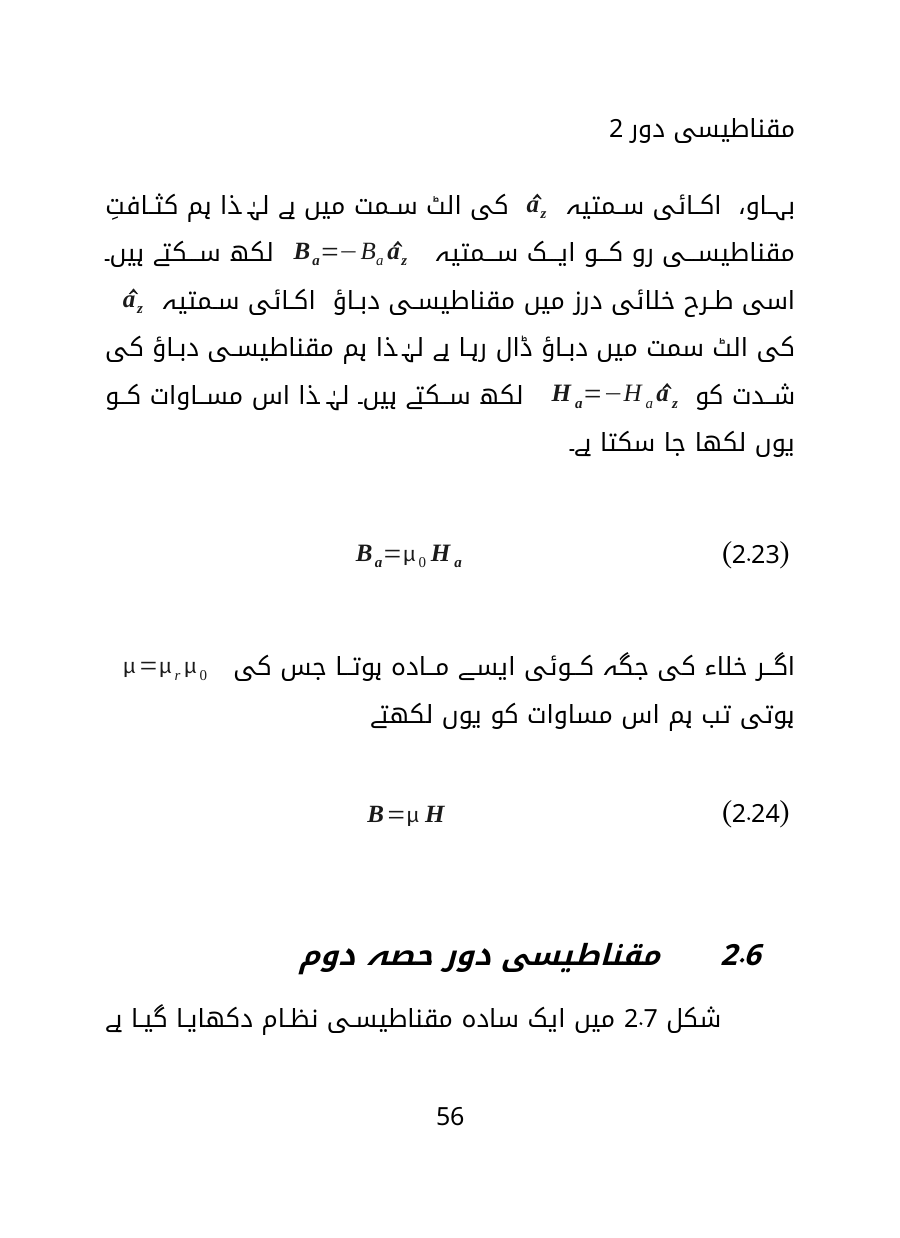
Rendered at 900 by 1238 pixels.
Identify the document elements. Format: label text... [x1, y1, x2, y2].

table_header (2.23) [702, 526, 795, 597]
table_header [105, 785, 697, 856]
table_header (2.24) [697, 785, 795, 856]
text شکل 2.7 میں ایک سادہ مقناطیسی نظام دکھایا گیا ہے جس میں مقناطیسی دباؤ مقناطیسی مرکز میں مقناطیسی رو کو جنم دیتی ہے۔ یہاں مرکز کا رقبہ عمودی تراش ہر جگہ یکساں ہے اور مرکز میں نکتہ دار لکیر کی لمبائیہے۔ مرکز میں مقناطیسی رو کی سمت دائیں ہاتھ کے قانون سے معلوم کی جا سکتی ہے۔ اس قانون کو دو طریقوں سے بیان کیا جا سکتا ہے۔ [105, 996, 795, 1043]
subtitle مقناطیسی دور حصہ دوم [105, 928, 720, 983]
text جہاں متن سے واضح ہو کہ مقناطیسی میدان کی بات ہو رہی ہے وہاں مقناطیسی میدان کی شدت کو میدانی شدت کہا جاتا ہے۔ شکل میں ہم دیکھتے ہیں کہ خلائی درز میں مقناطیسی رو کا بہاو، اکائی سمتیہکی الٹ سمت میں ہے لہٰذا ہم کثافتِ مقناطیسی رو کو ایک سمتیہ لکھ سکتے ہیں۔ اسی طرح خلائی درز میں مقناطیسی دباؤ اکائی سمتیہکی الٹ سمت میں دباؤ ڈال رہا ہے لہٰذا ہم مقناطیسی دباؤ کی شدت کو لکھ سکتے ہیں۔ لہٰذا اس مساوات کو یوں لکھا جا سکتا ہے۔ [105, 182, 795, 467]
text اگر خلاء کی جگہ کوئی ایسے مادہ ہوتا جس کی ہوتی تب ہم اس مساوات کو یوں لکھتے [105, 644, 795, 738]
table_header [105, 526, 702, 597]
